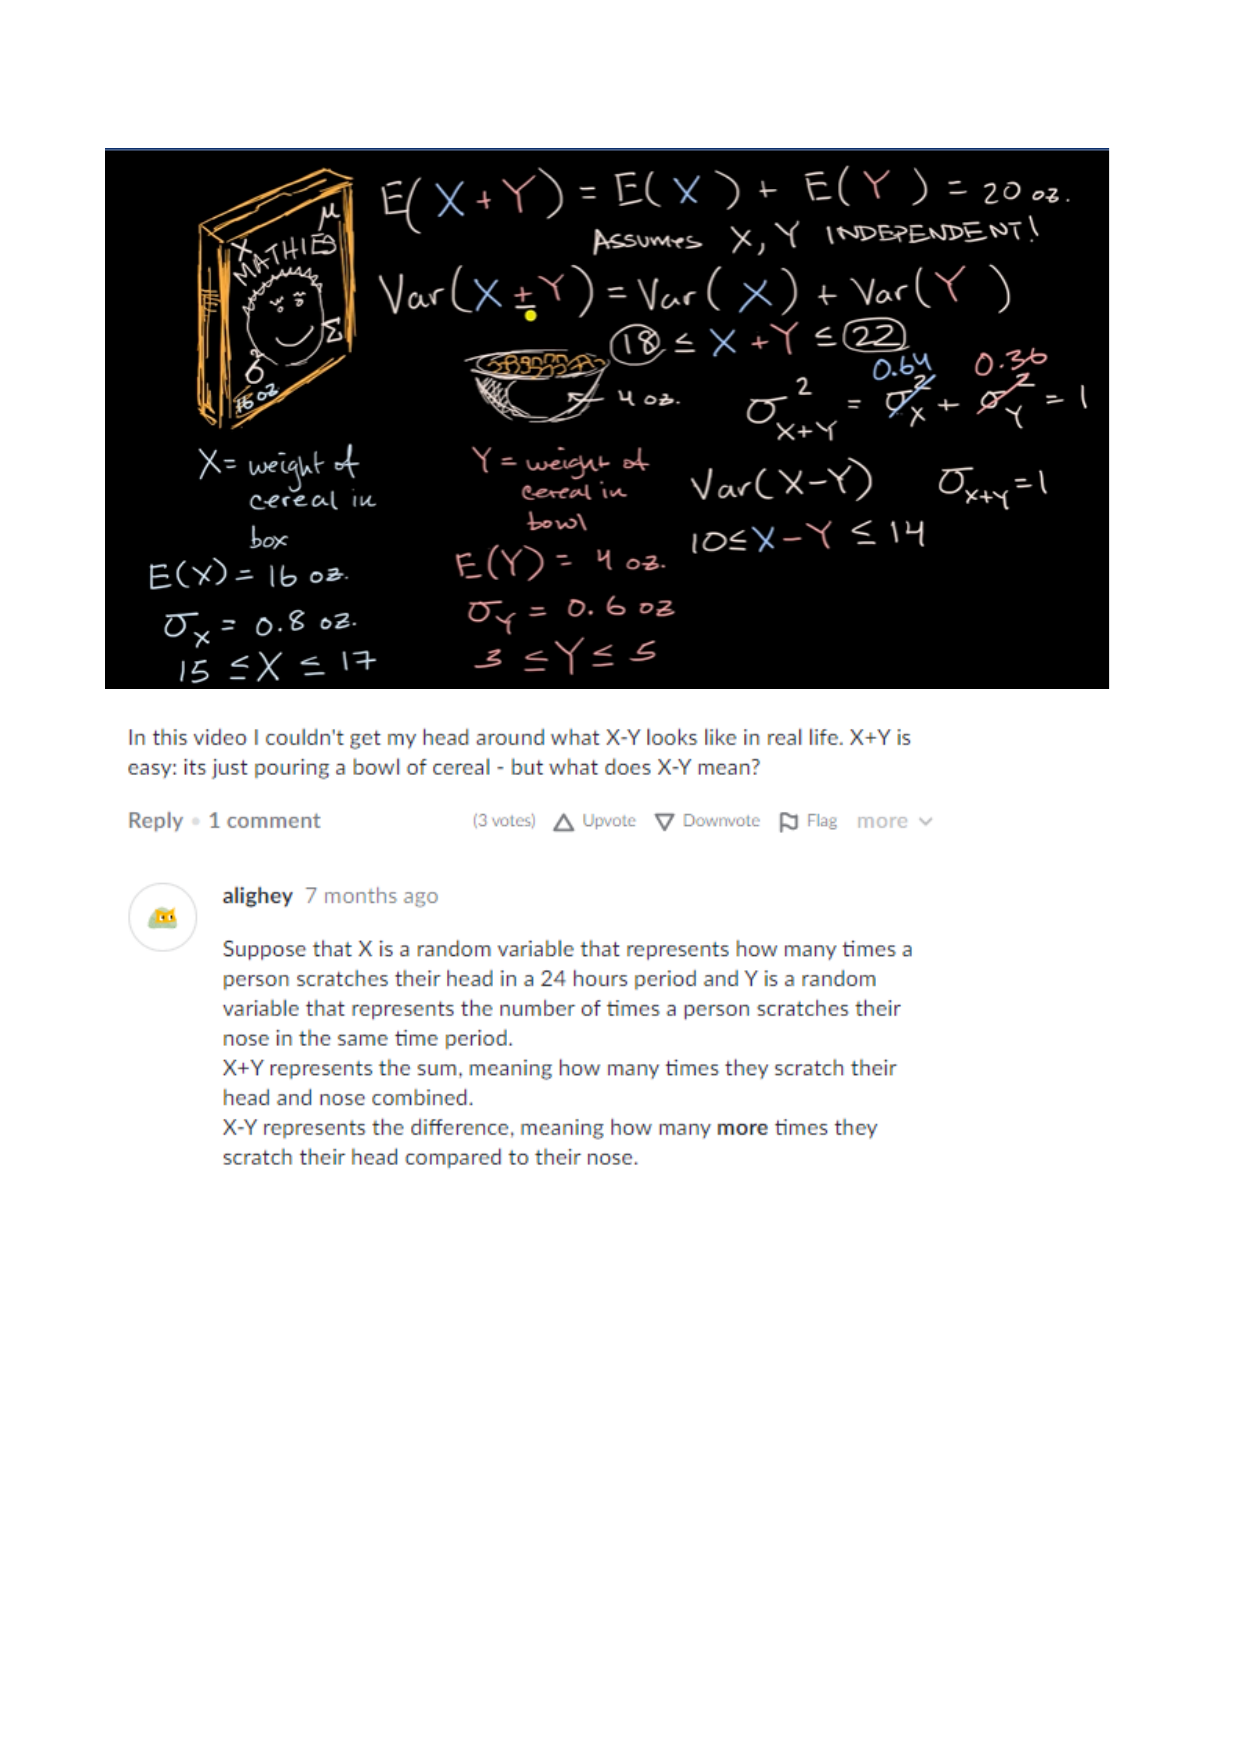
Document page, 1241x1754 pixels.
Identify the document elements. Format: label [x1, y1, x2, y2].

picture [113, 717, 951, 1179]
picture [105, 148, 1110, 689]
